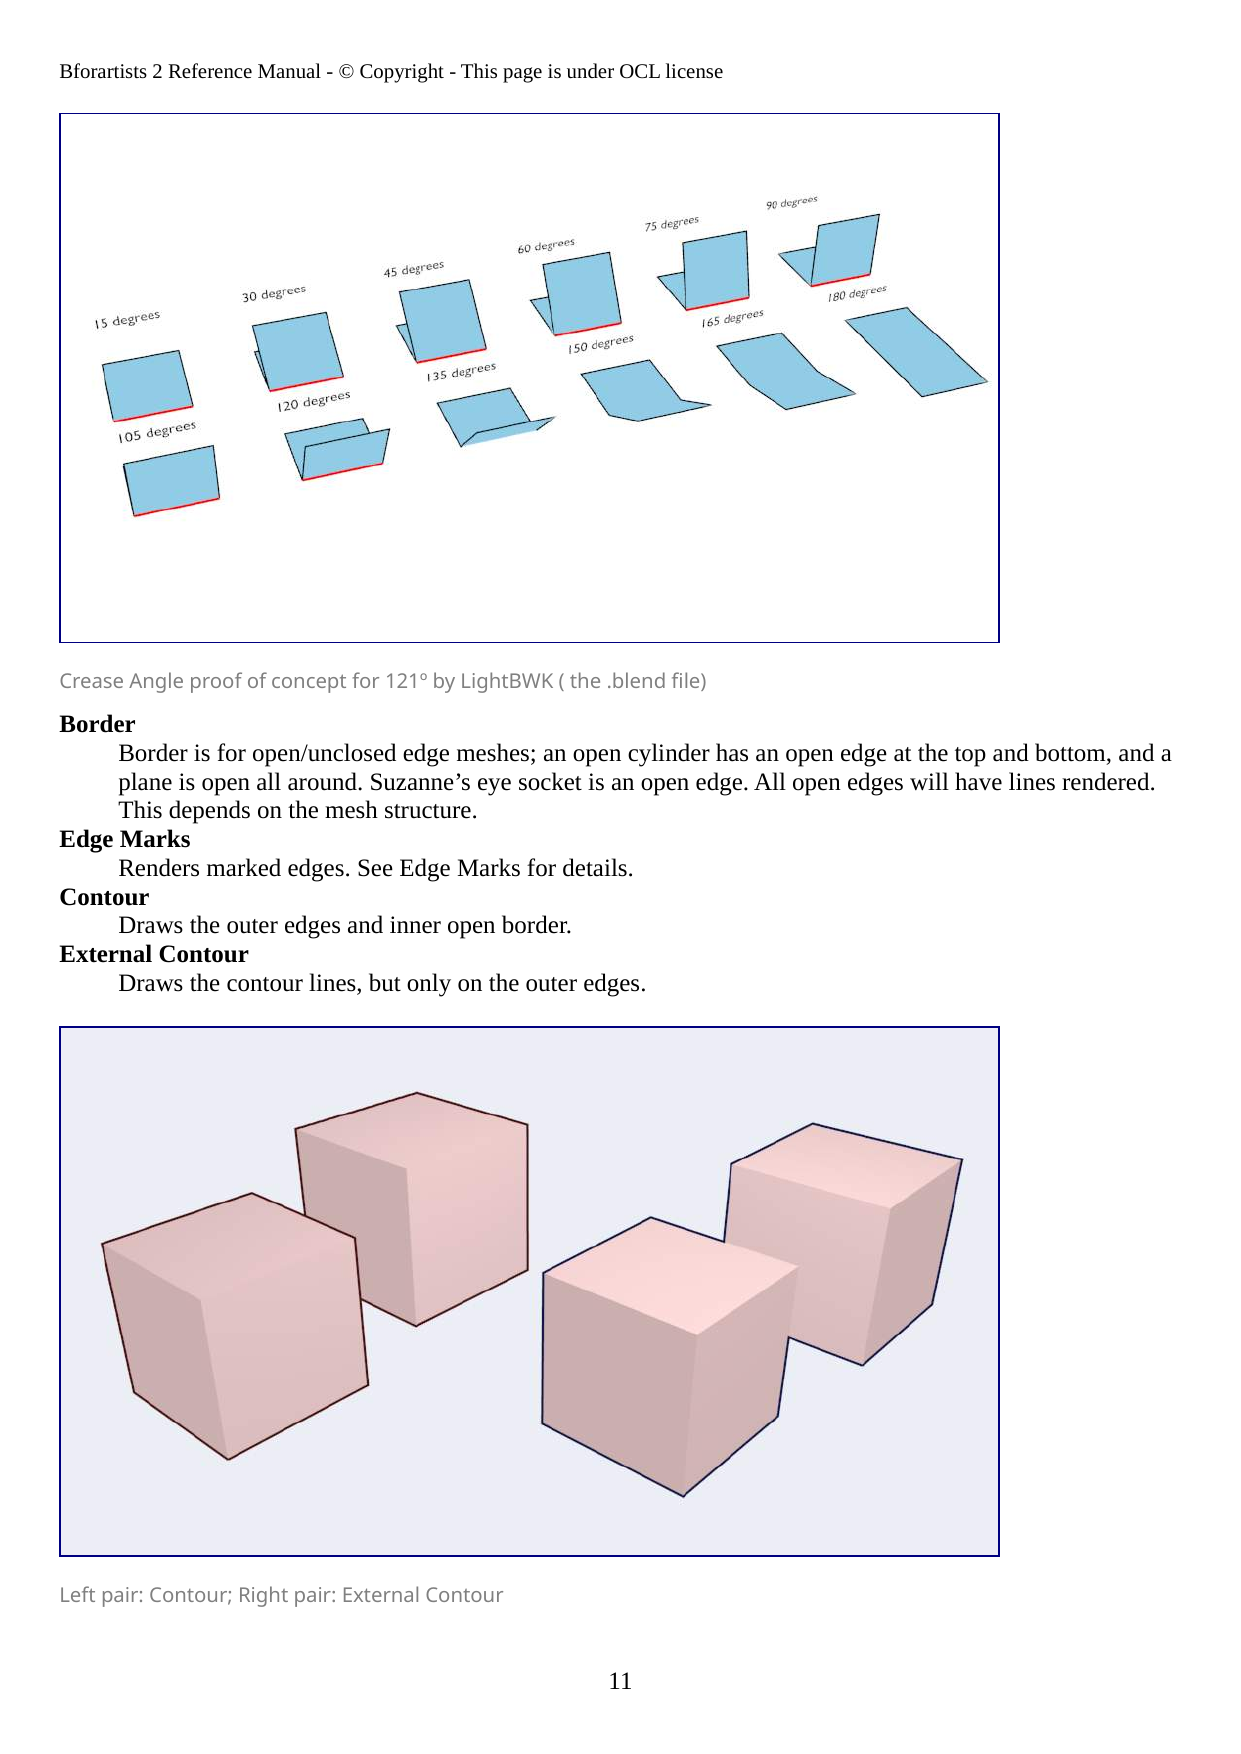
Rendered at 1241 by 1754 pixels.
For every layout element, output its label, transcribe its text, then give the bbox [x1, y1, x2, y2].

subtitle External Contour [59, 939, 1181, 968]
list Border is for open/unclosed edge meshes; an open cylinder has an open edge at the top and bottom, and a plane is open all around. Suzanne’s eye socket is an open edge. All open edges will have lines rendered. This depends on the mesh structure. [118, 738, 1181, 824]
subtitle Contour [59, 882, 1181, 910]
list Draws the outer edges and inner open border. [118, 910, 1181, 939]
subtitle Edge Marks [59, 824, 1181, 853]
list Draws the contour lines, but only on the outer edges. [118, 968, 1181, 997]
list Renders marked edges. See Edge Marks for details. [118, 853, 1181, 882]
subtitle Border [59, 709, 1181, 738]
picture [61, 1028, 998, 1555]
picture [61, 114, 998, 642]
text Crease Angle proof of concept for 121º by LightBWK ( the .blend file) [59, 663, 1181, 694]
text Left pair: Contour; Right pair: External Contour [59, 1577, 1181, 1608]
